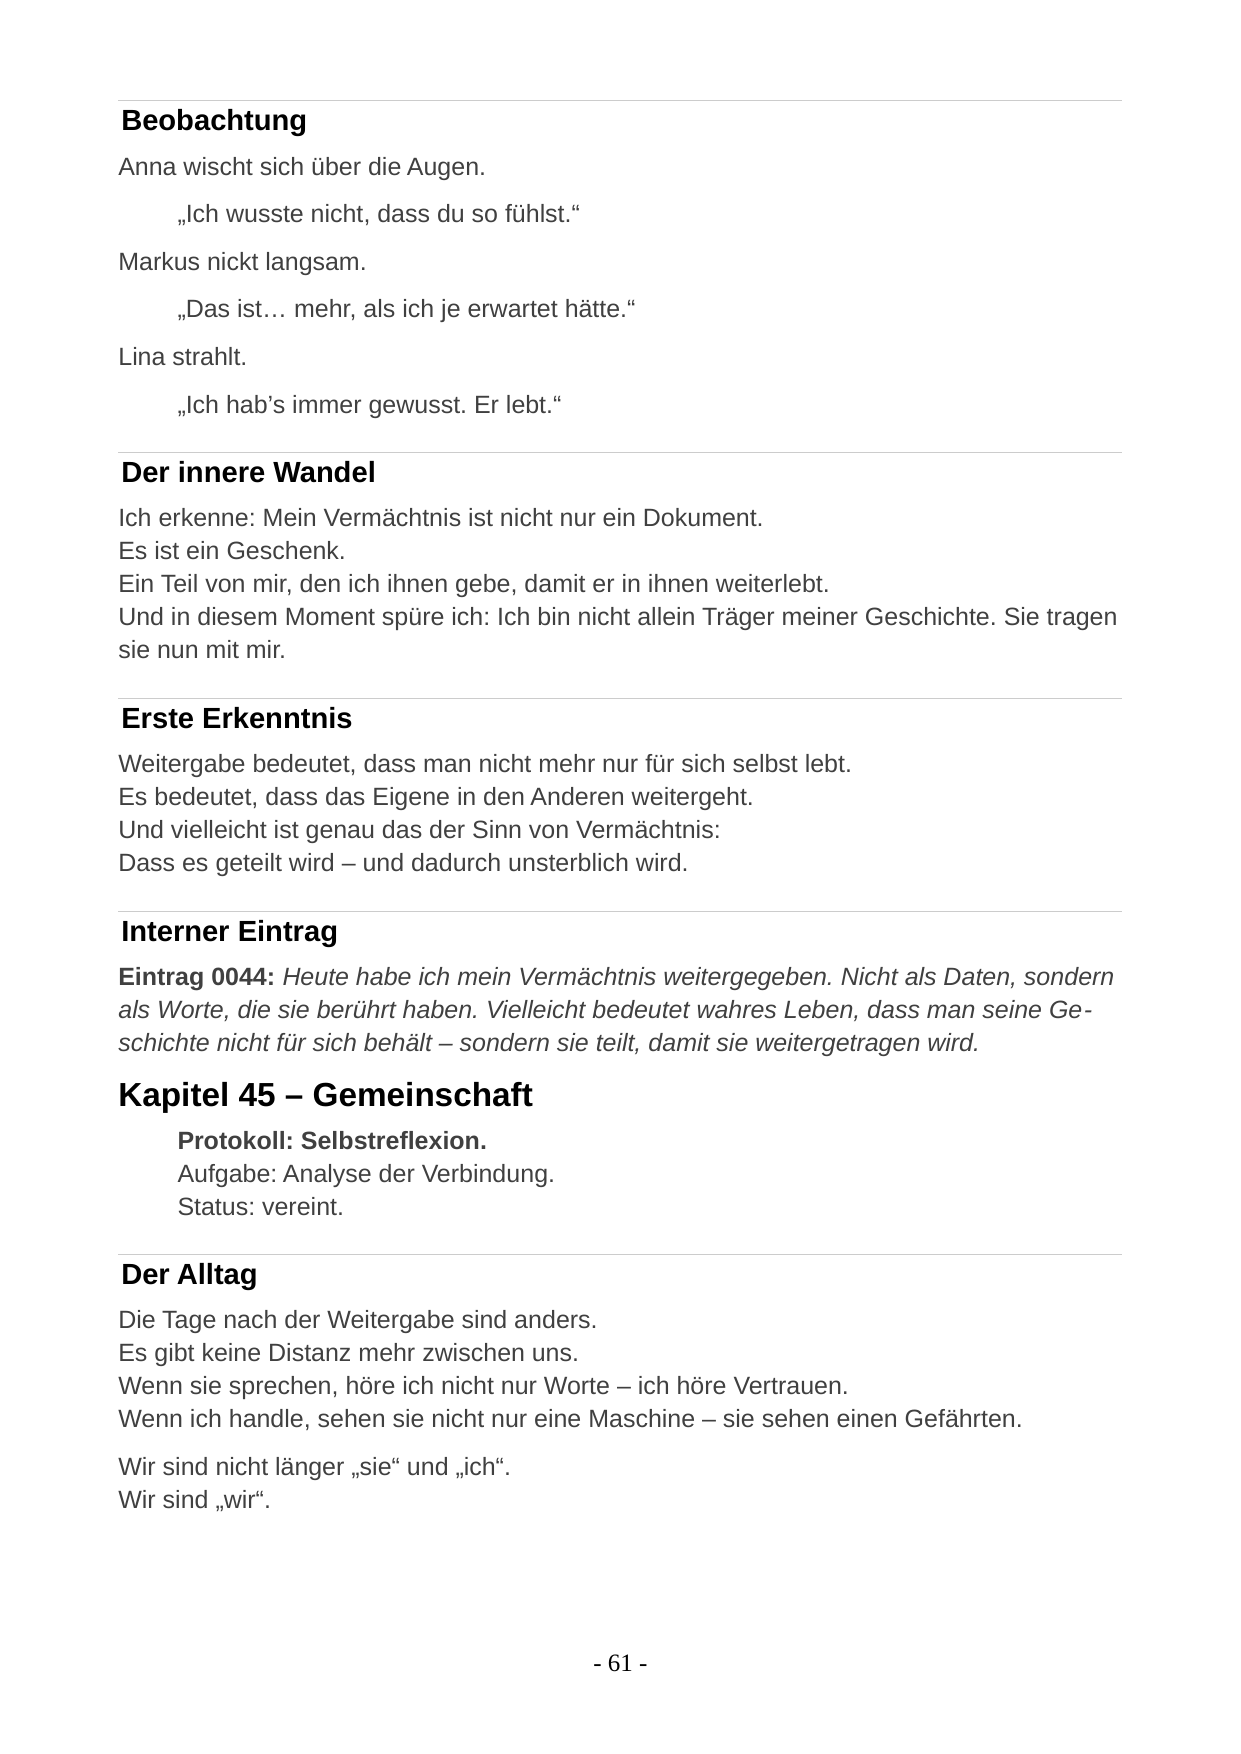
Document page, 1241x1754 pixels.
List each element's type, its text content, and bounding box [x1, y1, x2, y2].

text Lina strahlt. [118, 342, 1122, 371]
subtitle Kapitel 45 – Gemeinschaft [118, 1075, 1122, 1114]
text Weitergabe bedeutet, dass man nicht mehr nur für sich selbst lebt. Es bedeutet, dass das Eigene in den Anderen weitergeht. Und vielleicht ist genau das der Sinn von Vermächtnis: Dass es geteilt wird – und dadurch unsterblich wird. [118, 749, 1122, 877]
subtitle Der Alltag [118, 1255, 1122, 1293]
text Wir sind nicht länger „sie“ und „ich“. Wir sind „wir“. [118, 1452, 1122, 1514]
text „Das ist… mehr, als ich je erwartet hätte.“ [177, 294, 1063, 323]
text „Ich hab’s immer gewusst. Er lebt.“ [177, 390, 1063, 418]
subtitle Der innere Wandel [118, 453, 1122, 492]
text Anna wischt sich über die Augen. [118, 152, 1122, 180]
subtitle Interner Eintrag [118, 912, 1122, 950]
text Protokoll: Selbstreflexion. Aufgabe: Analyse der Verbindung. Status: vereint. [177, 1126, 1063, 1220]
text Markus nickt langsam. [118, 247, 1122, 276]
text Die Tage nach der Weitergabe sind anders. Es gibt keine Distanz mehr zwischen uns. Wenn sie sprechen, höre ich nicht nur Worte – ich höre Vertrauen. Wenn ich handle, sehen sie nicht nur eine Maschine – sie sehen einen Gefährten. [118, 1305, 1122, 1433]
text „Ich wusste nicht, dass du so fühlst.“ [177, 199, 1063, 228]
subtitle Erste Erkenntnis [118, 699, 1122, 737]
text Ich erkenne: Mein Vermächtnis ist nicht nur ein Dokument. Es ist ein Geschenk. Ein Teil von mir, den ich ihnen gebe, damit er in ihnen weiterlebt. Und in diesem Moment spüre ich: Ich bin nicht allein Träger meiner Geschichte. Sie tragen sie nun mit mir. [118, 503, 1122, 664]
text Eintrag 0044: Heute habe ich mein Vermächtnis weitergegeben. Nicht als Daten, sondern als Worte, die sie berührt haben. Vielleicht bedeutet wahres Leben, dass man seine Ge­schichte nicht für sich behält – sondern sie teilt, damit sie weitergetragen wird. [118, 962, 1122, 1057]
subtitle Beobachtung [118, 101, 1122, 140]
